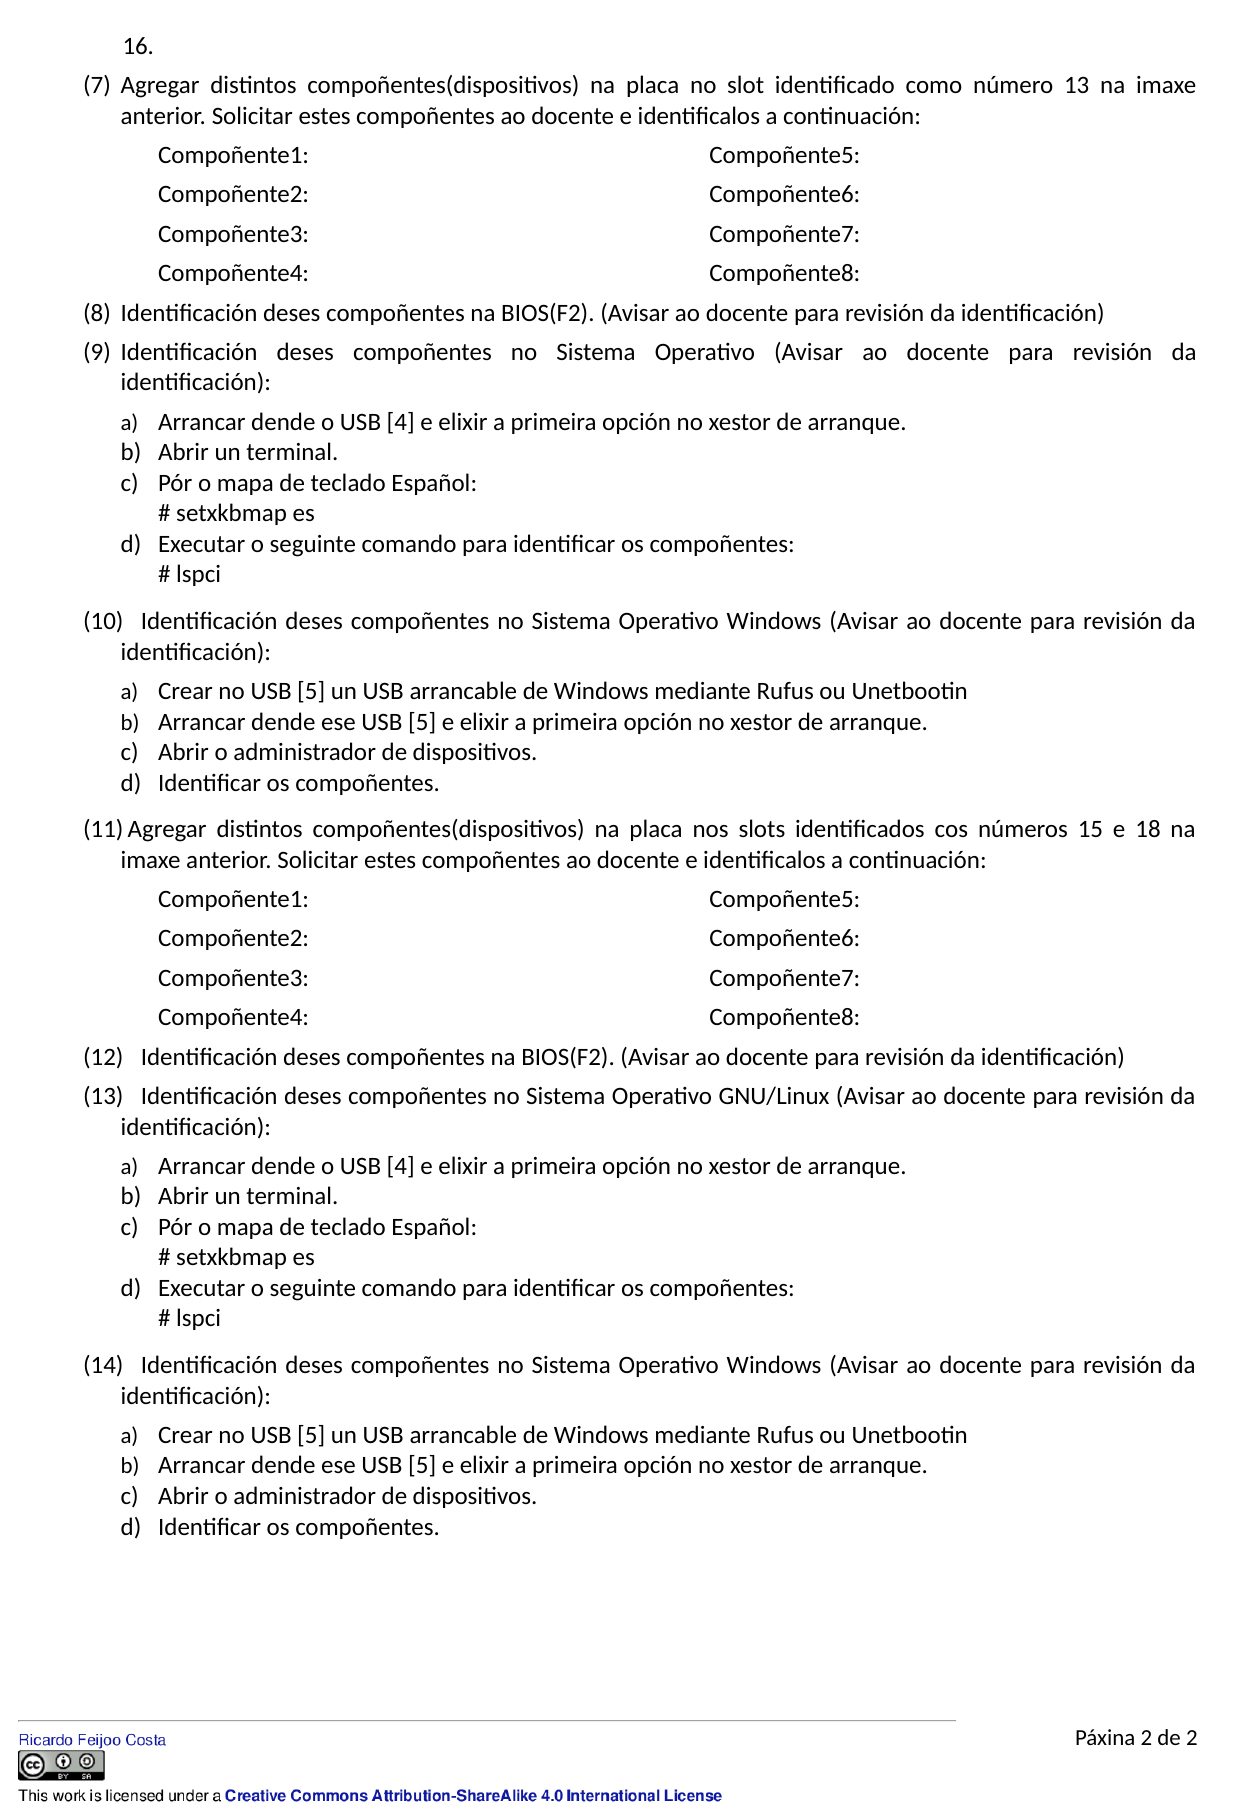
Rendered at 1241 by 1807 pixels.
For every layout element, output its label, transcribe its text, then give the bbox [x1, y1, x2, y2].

list Compoñente3: Compoñente7: [120, 218, 1197, 248]
list Compoñente4: Compoñente8: [120, 1001, 1197, 1032]
list Arrancar dende ese USB [5] e elixir a primeira opción no xestor de arranque. [120, 706, 1197, 736]
list Identificar os compoñentes. [120, 767, 1197, 797]
list Abrir o administrador de dispositivos. [120, 1480, 1197, 1511]
list Pór o mapa de teclado Español: [120, 467, 1197, 497]
list Abrir un terminal. [120, 436, 1197, 467]
list Identificación deses compoñentes no Sistema Operativo Windows (Avisar ao docente para revisión da identificación): [83, 605, 1197, 666]
list Compoñente2: Compoñente6: [120, 923, 1197, 953]
list # lspci [120, 558, 1197, 589]
list Abrir un terminal. [120, 1181, 1197, 1211]
list Abrir o administrador de dispositivos. [120, 736, 1197, 767]
list Identificación deses compoñentes na BIOS(F2). (Avisar ao docente para revisión da identificación) [83, 297, 1197, 327]
list Identificar os compoñentes. [120, 1511, 1197, 1541]
list Crear no USB [5] un USB arrancable de Windows mediante Rufus ou Unetbootin [120, 1419, 1197, 1450]
picture [8, 1715, 957, 1806]
list Identificación deses compoñentes no Sistema Operativo (Avisar ao docente para revisión da identificación): [83, 336, 1197, 397]
list Arrancar dende o USB [4] e elixir a primeira opción no xestor de arranque. [120, 1150, 1197, 1181]
list Executar o seguinte comando para identificar os compoñentes: [120, 528, 1197, 558]
list Arrancar dende ese USB [5] e elixir a primeira opción no xestor de arranque. [120, 1450, 1197, 1480]
list # setxkbmap es [120, 497, 1197, 528]
list Agregar distintos compoñentes(dispositivos) na placa no slot identificado como número 13 na imaxe anterior. Solicitar estes compoñentes ao docente e identificalos a continuación: [83, 69, 1197, 130]
list Identificación deses compoñentes na BIOS(F2). (Avisar ao docente para revisión da identificación) [83, 1041, 1197, 1071]
list Executar o seguinte comando para identificar os compoñentes: [120, 1272, 1197, 1303]
list Identificación deses compoñentes no Sistema Operativo GNU/Linux (Avisar ao docente para revisión da identificación): [83, 1080, 1197, 1141]
list Identificación deses compoñentes no Sistema Operativo Windows (Avisar ao docente para revisión da identificación): [83, 1349, 1197, 1410]
list # lspci [120, 1303, 1197, 1333]
list Agregar distintos compoñentes(dispositivos) na placa nos slots identificados cos números 15 e 18 na imaxe anterior. Solicitar estes compoñentes ao docente e identificalos a continuación: [83, 813, 1197, 874]
list Compoñente4: Compoñente8: [120, 257, 1197, 288]
list # setxkbmap es [120, 1242, 1197, 1272]
list Pór o mapa de teclado Español: [120, 1211, 1197, 1242]
list Arrancar dende o USB [4] e elixir a primeira opción no xestor de arranque. [120, 406, 1197, 436]
list Compoñente2: Compoñente6: [120, 178, 1197, 209]
list Compoñente1: Compoñente5: [120, 139, 1197, 170]
list Crear no USB [5] un USB arrancable de Windows mediante Rufus ou Unetbootin [120, 675, 1197, 706]
list 16. [87, 30, 1197, 60]
list Compoñente1: Compoñente5: [120, 883, 1197, 914]
list Compoñente3: Compoñente7: [120, 962, 1197, 992]
